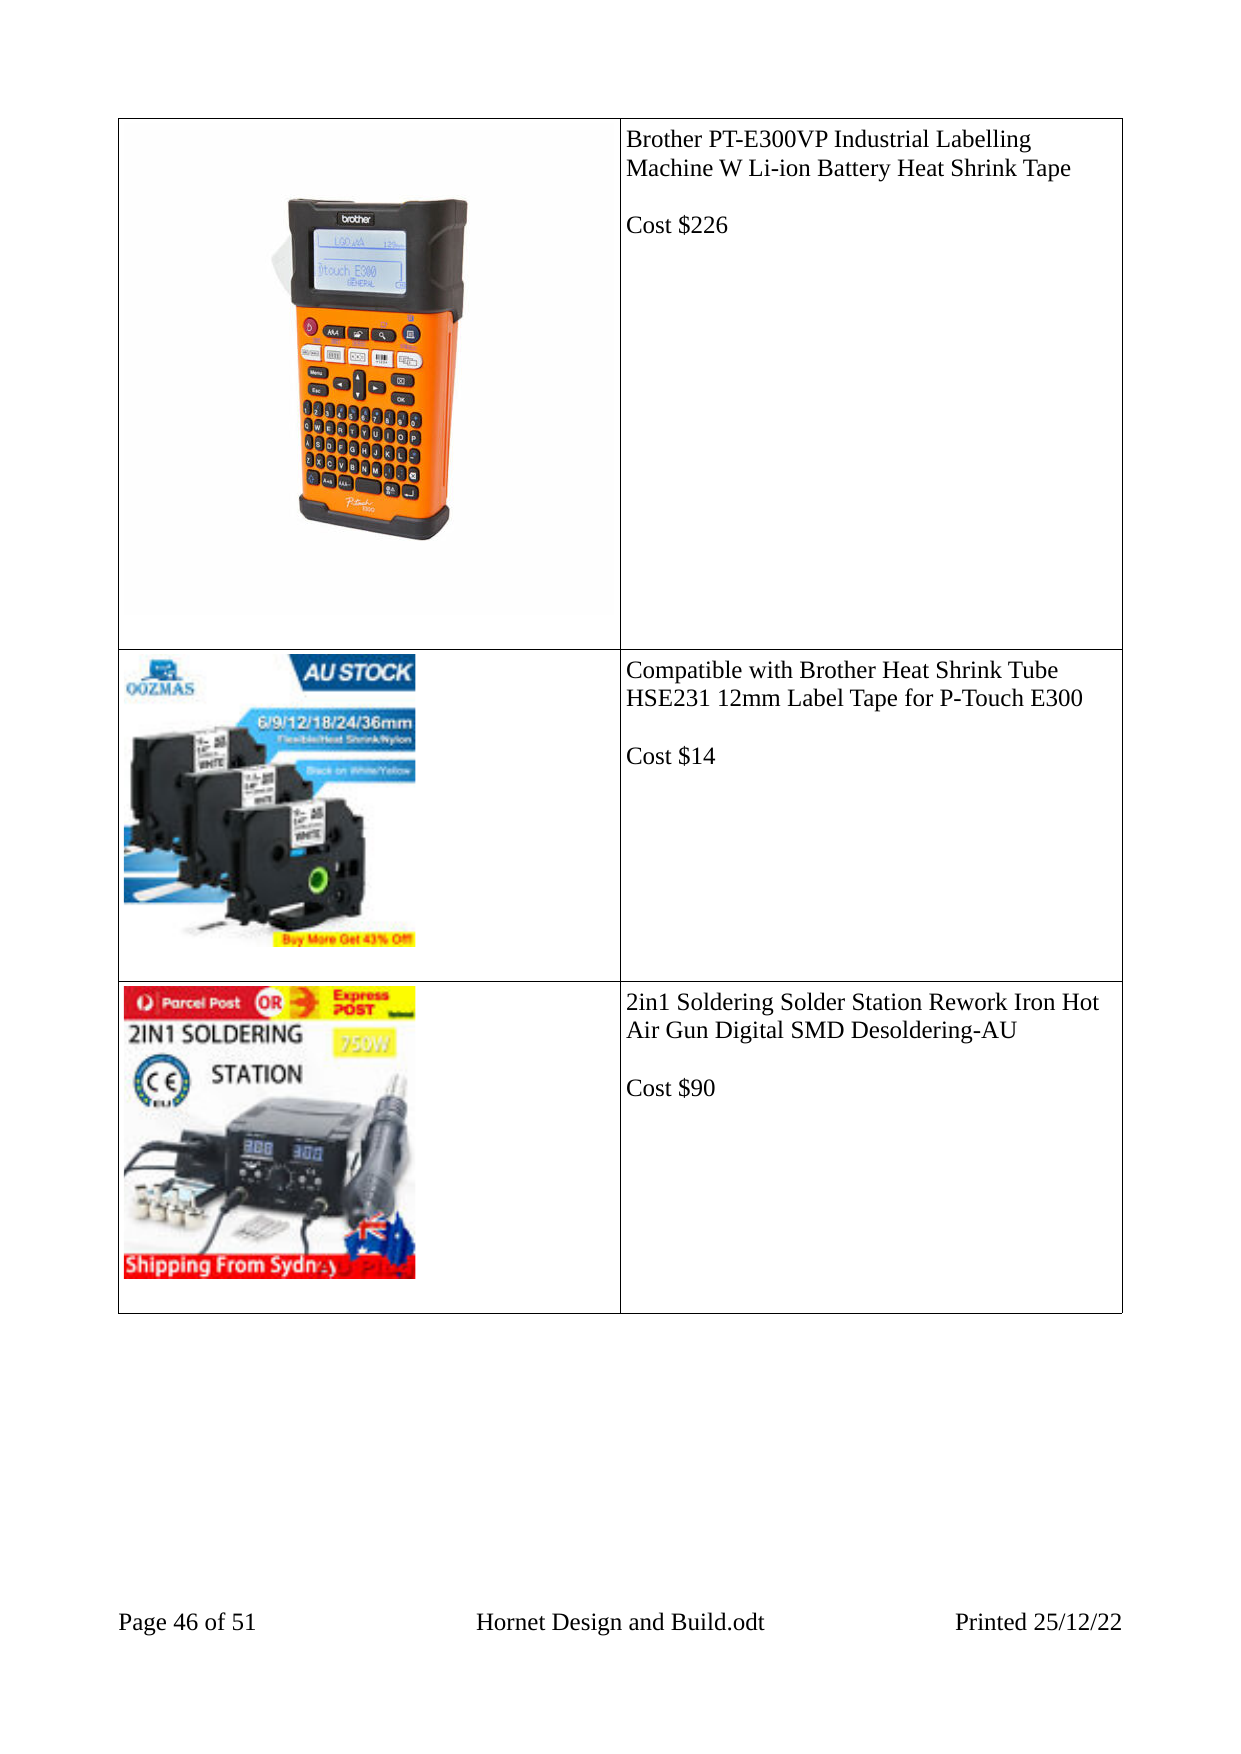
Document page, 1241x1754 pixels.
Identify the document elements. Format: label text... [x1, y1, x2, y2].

table_cell [119, 650, 620, 981]
table_cell Compatible with Brother Heat Shrink Tube HSE231 12mm Label Tape for P-Touch E300 Cost $14 [621, 650, 1122, 981]
table_cell Brother PT-E300VP Industrial Labelling Machine W Li-ion Battery Heat Shrink Tape Cost $226 [621, 119, 1122, 649]
picture [123, 123, 615, 615]
picture [123, 986, 416, 1279]
table_cell 2in1 Soldering Solder Station Rework Iron Hot Air Gun Digital SMD Desoldering-AU Cost $90 [621, 982, 1122, 1313]
picture [123, 654, 416, 947]
table_cell [119, 982, 620, 1313]
table_cell [119, 119, 620, 649]
